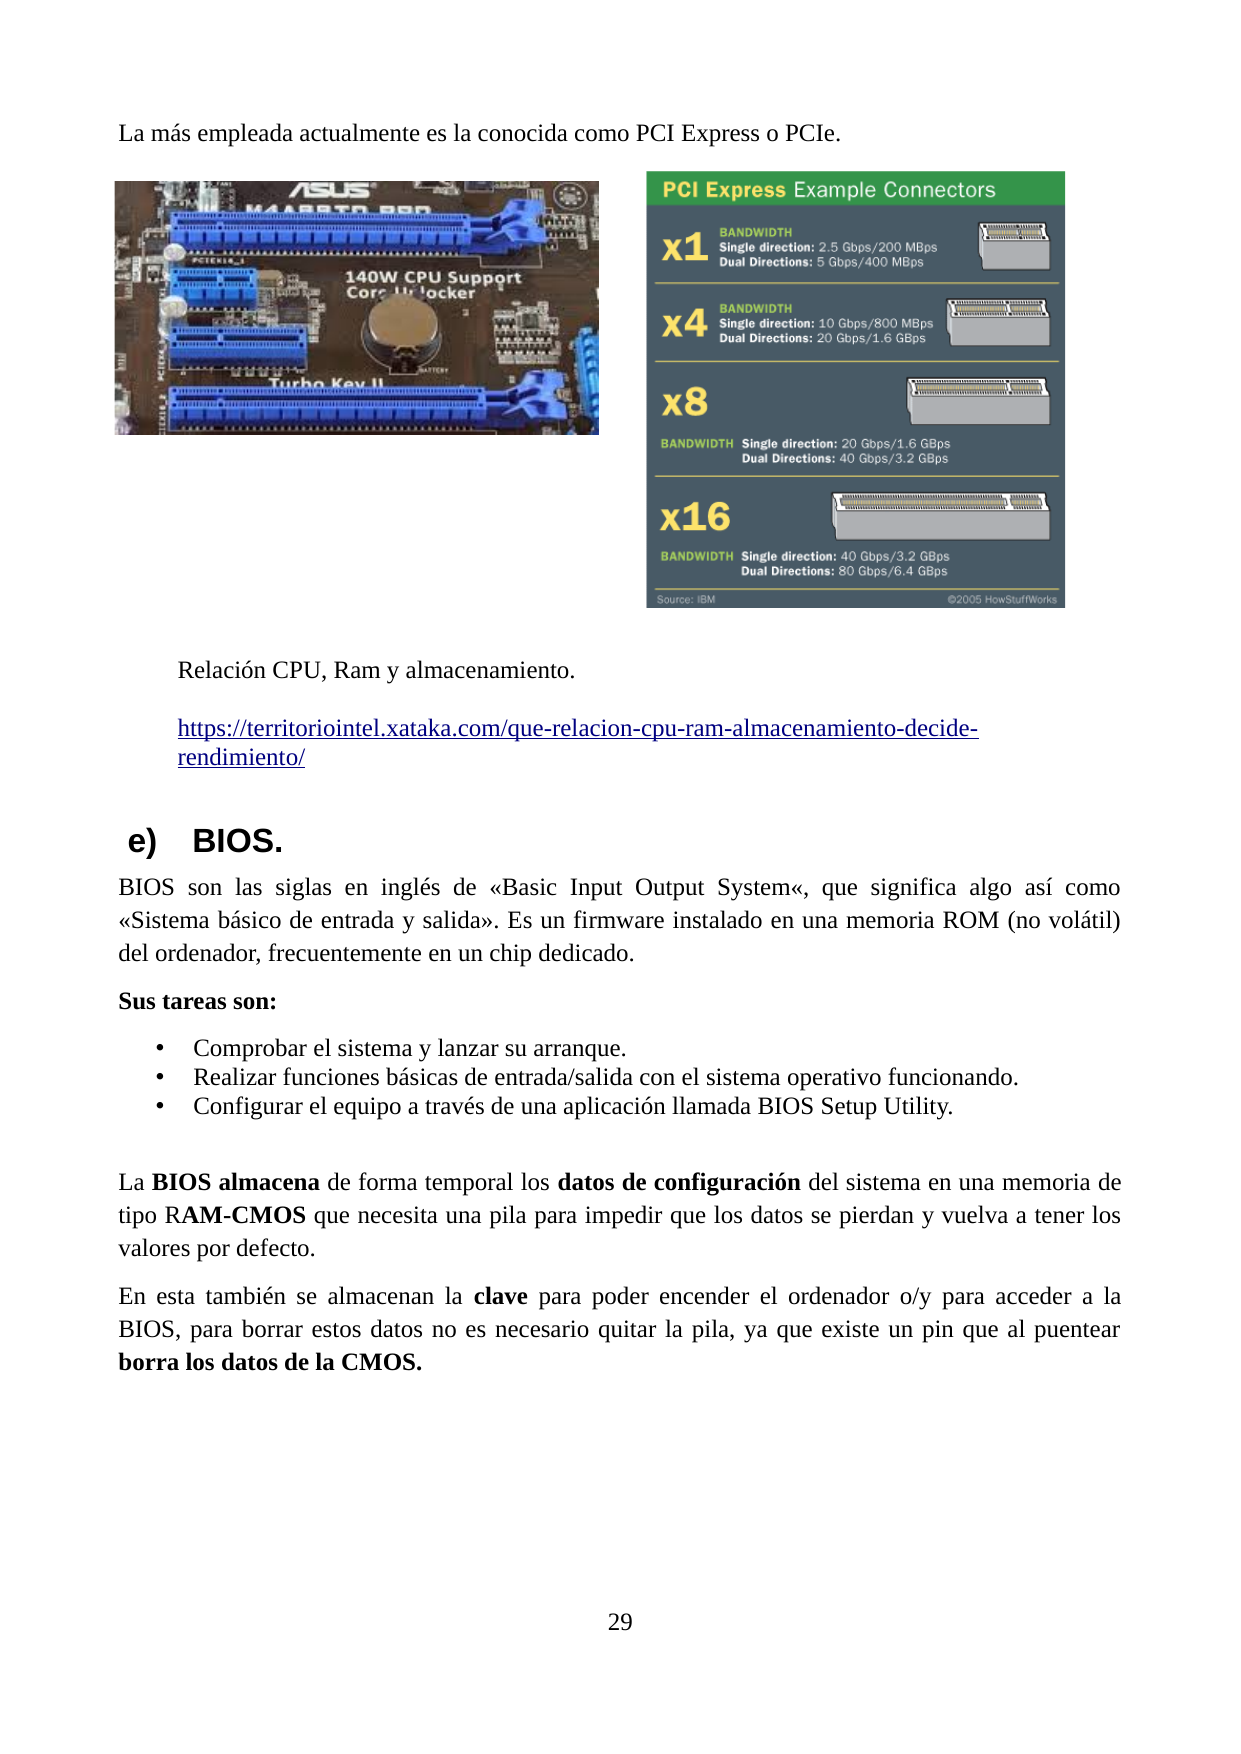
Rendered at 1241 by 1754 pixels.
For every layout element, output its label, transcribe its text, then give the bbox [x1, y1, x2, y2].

list Comprobar el sistema y lanzar su arranque. [156, 1033, 1122, 1062]
text https://territoriointel.xataka.com/que-relacion-cpu-ram-almacenamiento-decide-rendimiento/ [177, 713, 1063, 771]
list Configurar el equipo a través de una aplicación llamada BIOS Setup Utility. [156, 1091, 1122, 1119]
text Relación CPU, Ram y almacenamiento. [177, 655, 1063, 684]
picture [646, 171, 1066, 608]
text En esta también se almacenan la clave para poder encender el ordenador o/y para acceder a la BIOS, para borrar estos datos no es necesario quitar la pila, ya que existe un pin que al puentear borra los datos de la CMOS. [118, 1281, 1122, 1376]
picture [114, 181, 599, 435]
list Realizar funciones básicas de entrada/salida con el sistema operativo funcionando. [156, 1062, 1122, 1091]
text Sus tareas son: [118, 986, 1122, 1014]
text BIOS son las siglas en inglés de «Basic Input Output System«, que significa algo así como «Sistema básico de entrada y salida». Es un firmware instalado en una memoria ROM (no volátil) del ordenador, frecuentemente en un chip dedicado. [118, 872, 1122, 967]
text La más empleada actualmente es la conocida como PCI Express o PCIe. [118, 118, 1122, 147]
text La BIOS almacena de forma temporal los datos de configuración del sistema en una memoria de tipo RAM-CMOS que necesita una pila para impedir que los datos se pierdan y vuelva a tener los valores por defecto. [118, 1167, 1122, 1262]
subtitle BIOS. [118, 821, 1122, 859]
